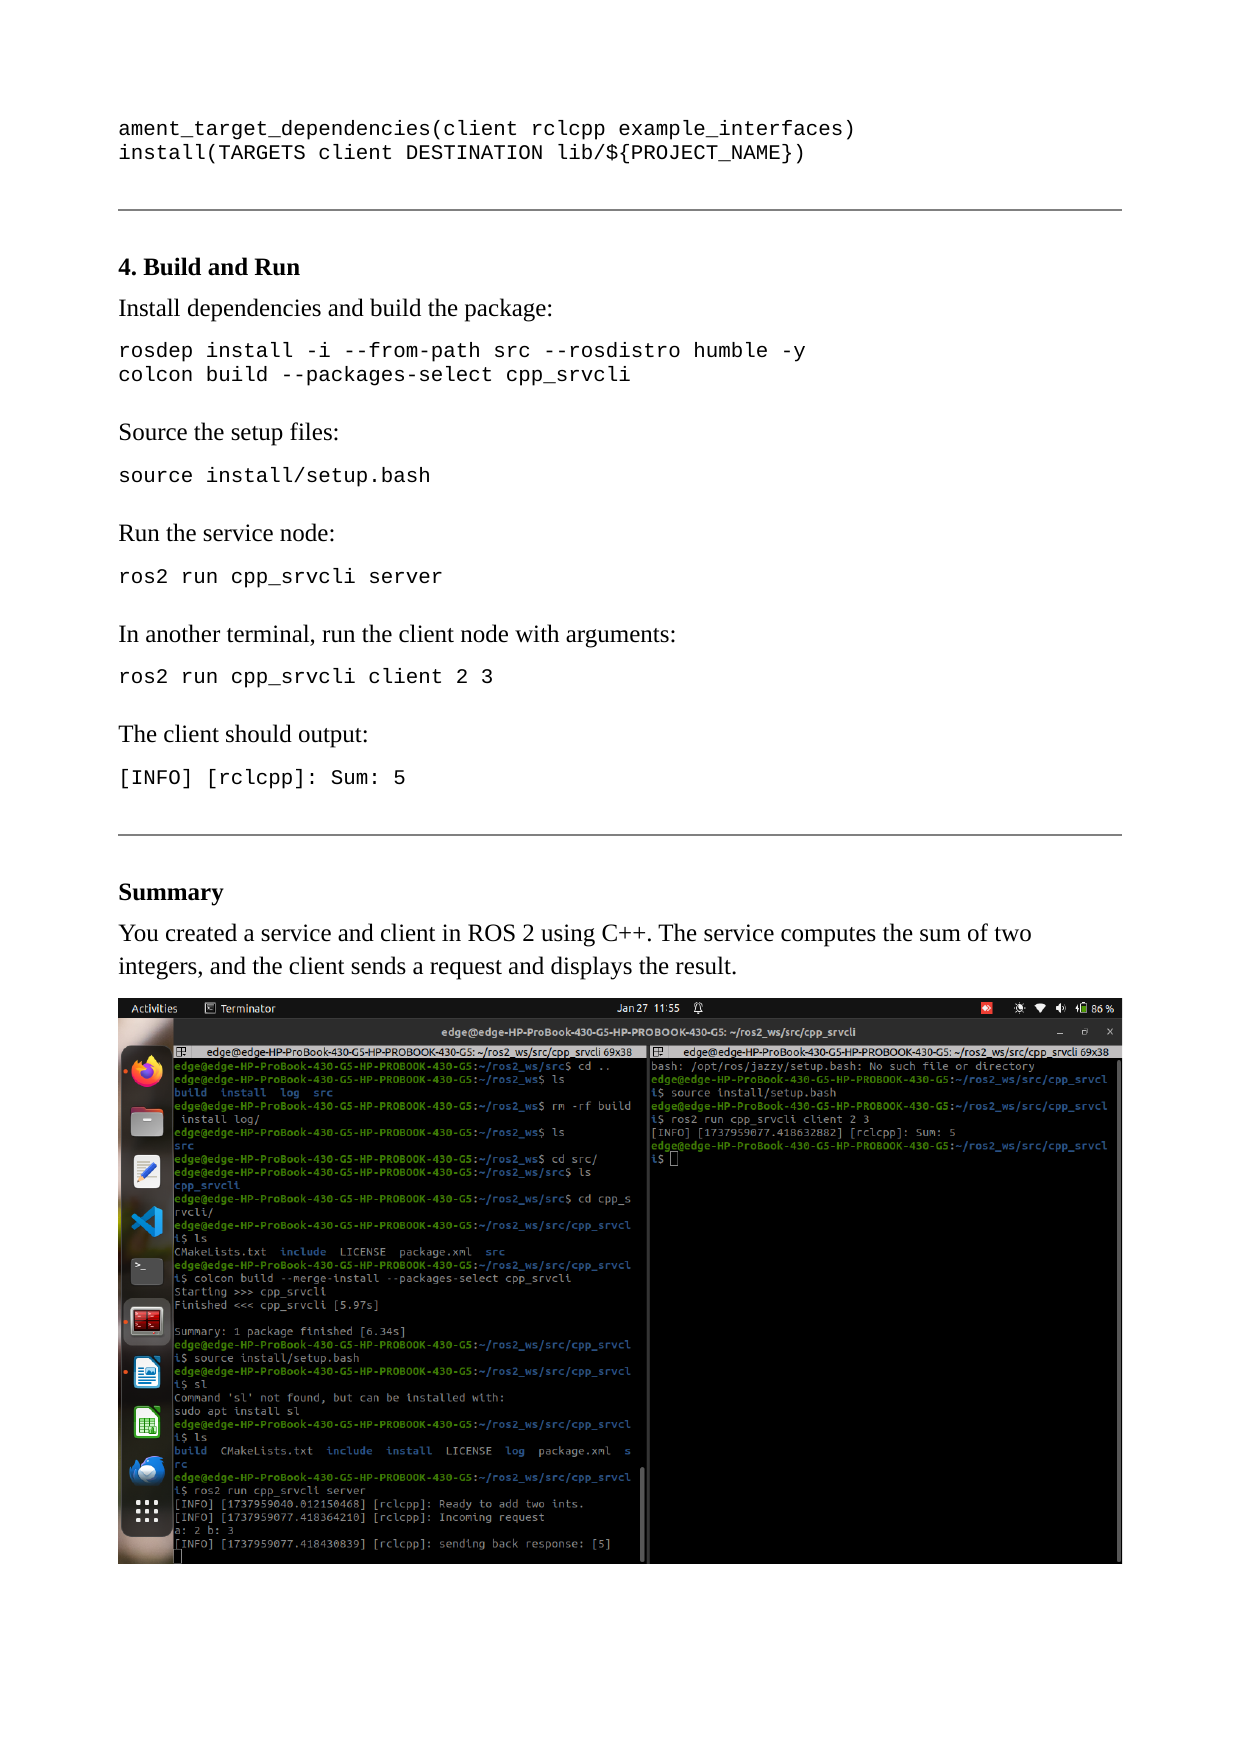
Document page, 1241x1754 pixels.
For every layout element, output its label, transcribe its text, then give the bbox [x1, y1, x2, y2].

text ros2 run cpp_srvcli client 2 3 [118, 666, 1122, 690]
subtitle Summary [118, 877, 1122, 906]
text In another terminal, run the client node with arguments: [118, 619, 1122, 647]
text rosdep install -i --from-path src --rosdistro humble -y [118, 341, 1122, 364]
text colcon build --packages-select cpp_srvcli [118, 364, 1122, 388]
text [INFO] [rclcpp]: Sum: 5 [118, 767, 1122, 791]
text source install/setup.bash [118, 465, 1122, 488]
text ros2 run cpp_srvcli server [118, 566, 1122, 589]
text Install dependencies and build the package: [118, 293, 1122, 322]
picture [118, 998, 1123, 1564]
subtitle 4. Build and Run [118, 252, 1122, 280]
text install(TARGETS client DESTINATION lib/${PROJECT_NAME}) [118, 142, 1122, 165]
text The client should output: [118, 719, 1122, 748]
text Source the setup files: [118, 417, 1122, 446]
text You created a service and client in ROS 2 using C++. The service computes the sum of two integers, and the client sends a request and displays the result. [118, 918, 1122, 980]
text Run the service node: [118, 518, 1122, 547]
text ament_target_dependencies(client rclcpp example_interfaces) [118, 118, 1122, 142]
